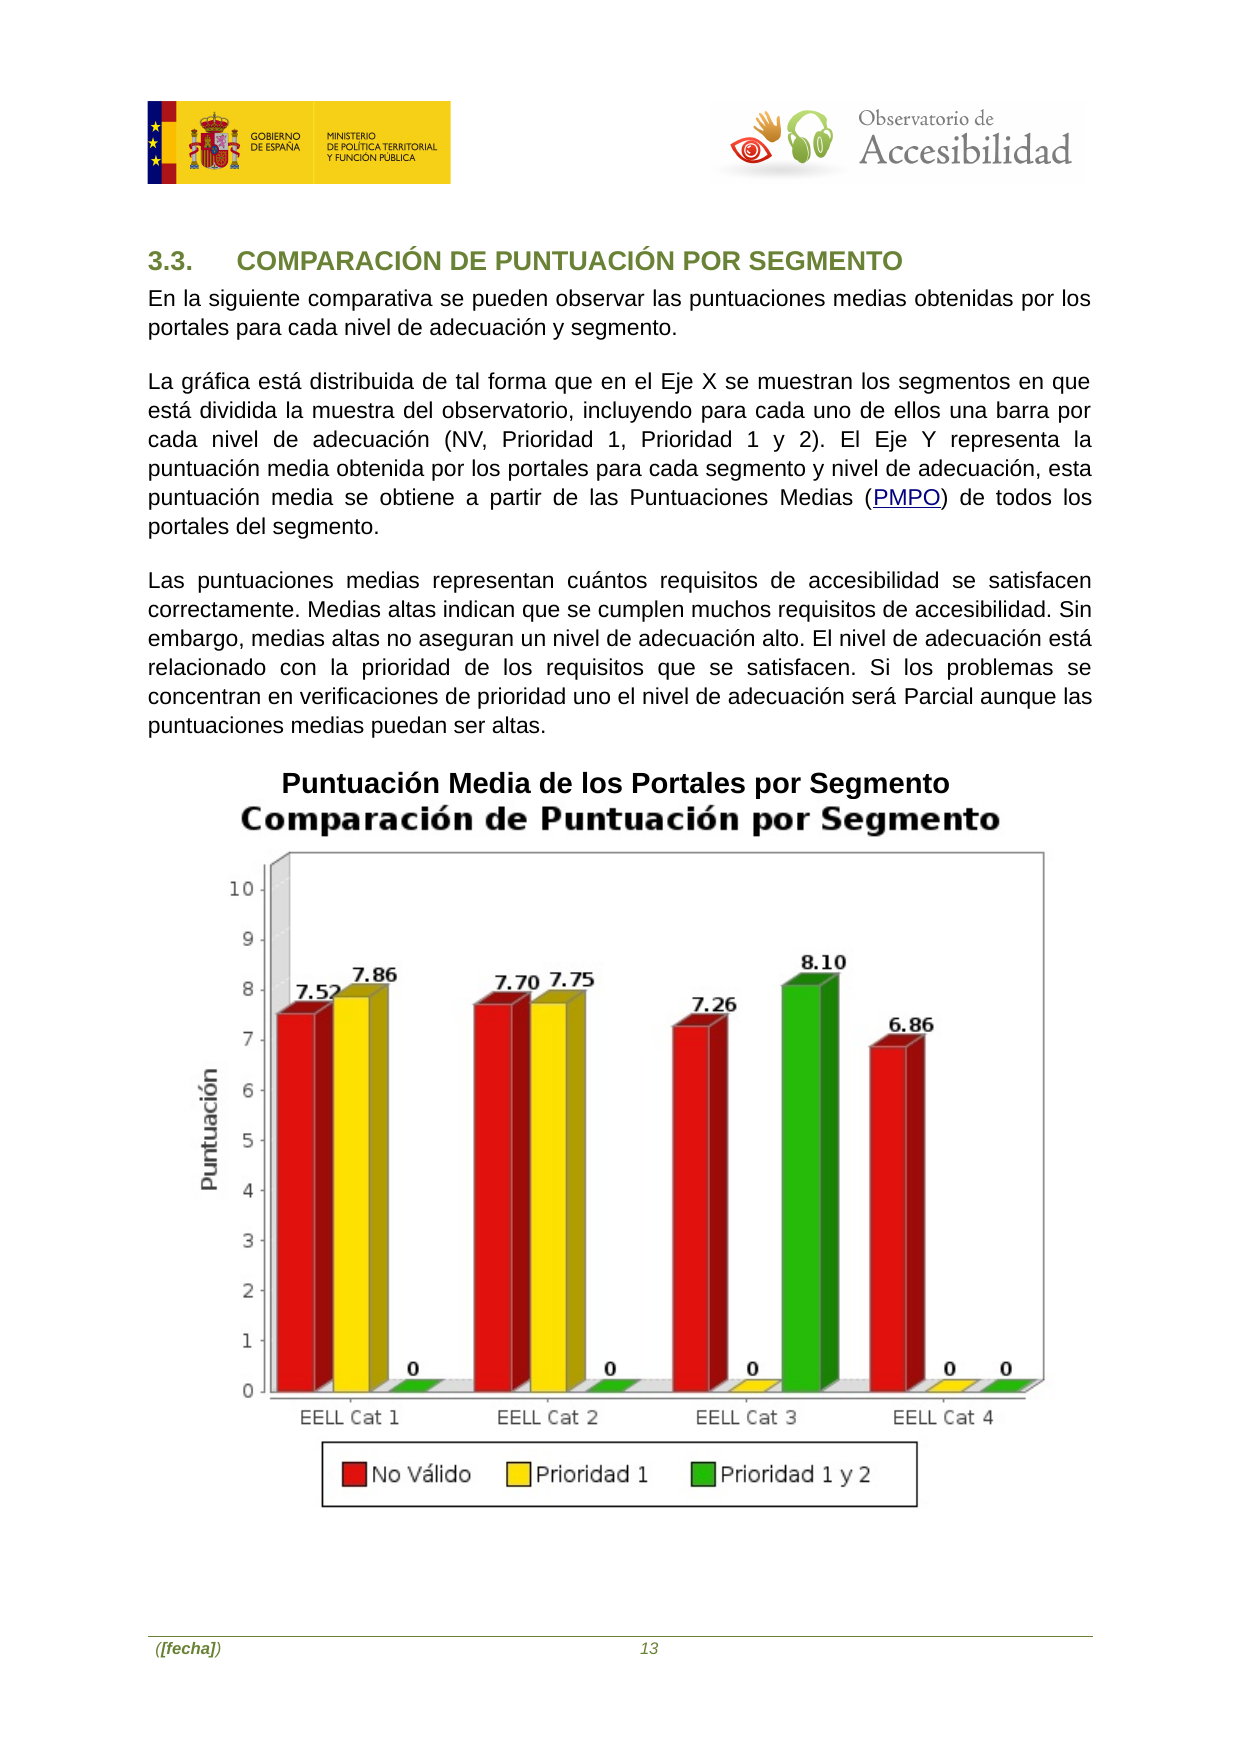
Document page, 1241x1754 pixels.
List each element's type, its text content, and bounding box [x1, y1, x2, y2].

text Las puntuaciones medias representan cuántos requisitos de accesibilidad se satisfacen correctamente. Medias altas indican que se cumplen muchos requisitos de accesibilidad. Sin embargo, medias altas no aseguran un nivel de adecuación alto. El nivel de adecuación está relacionado con la prioridad de los requisitos que se satisfacen. Si los problemas se concentran en verificaciones de prioridad uno el nivel de adecuación será Parcial aunque las puntuaciones medias puedan ser altas. [148, 567, 1092, 738]
picture [710, 101, 1086, 184]
picture [147, 101, 451, 184]
text Puntuación Media de los Portales por Segmento [148, 766, 1092, 799]
text En la siguiente comparativa se pueden observar las puntuaciones medias obtenidas por los portales para cada nivel de adecuación y segmento. [148, 285, 1092, 341]
text La gráfica está distribuida de tal forma que en el Eje X se muestran los segmentos en que está dividida la muestra del observatorio, incluyendo para cada uno de ellos una barra por cada nivel de adecuación (NV, Prioridad 1, Prioridad 1 y 2). El Eje Y representa la puntuación media obtenida por los portales para cada segmento y nivel de adecuación, esta puntuación media se obtiene a partir de las Puntuaciones Medias (PMPO) de todos los portales del segmento. [148, 368, 1092, 539]
subtitle Comparación de puntuación por segmento [148, 245, 1092, 276]
picture [178, 799, 1062, 1509]
